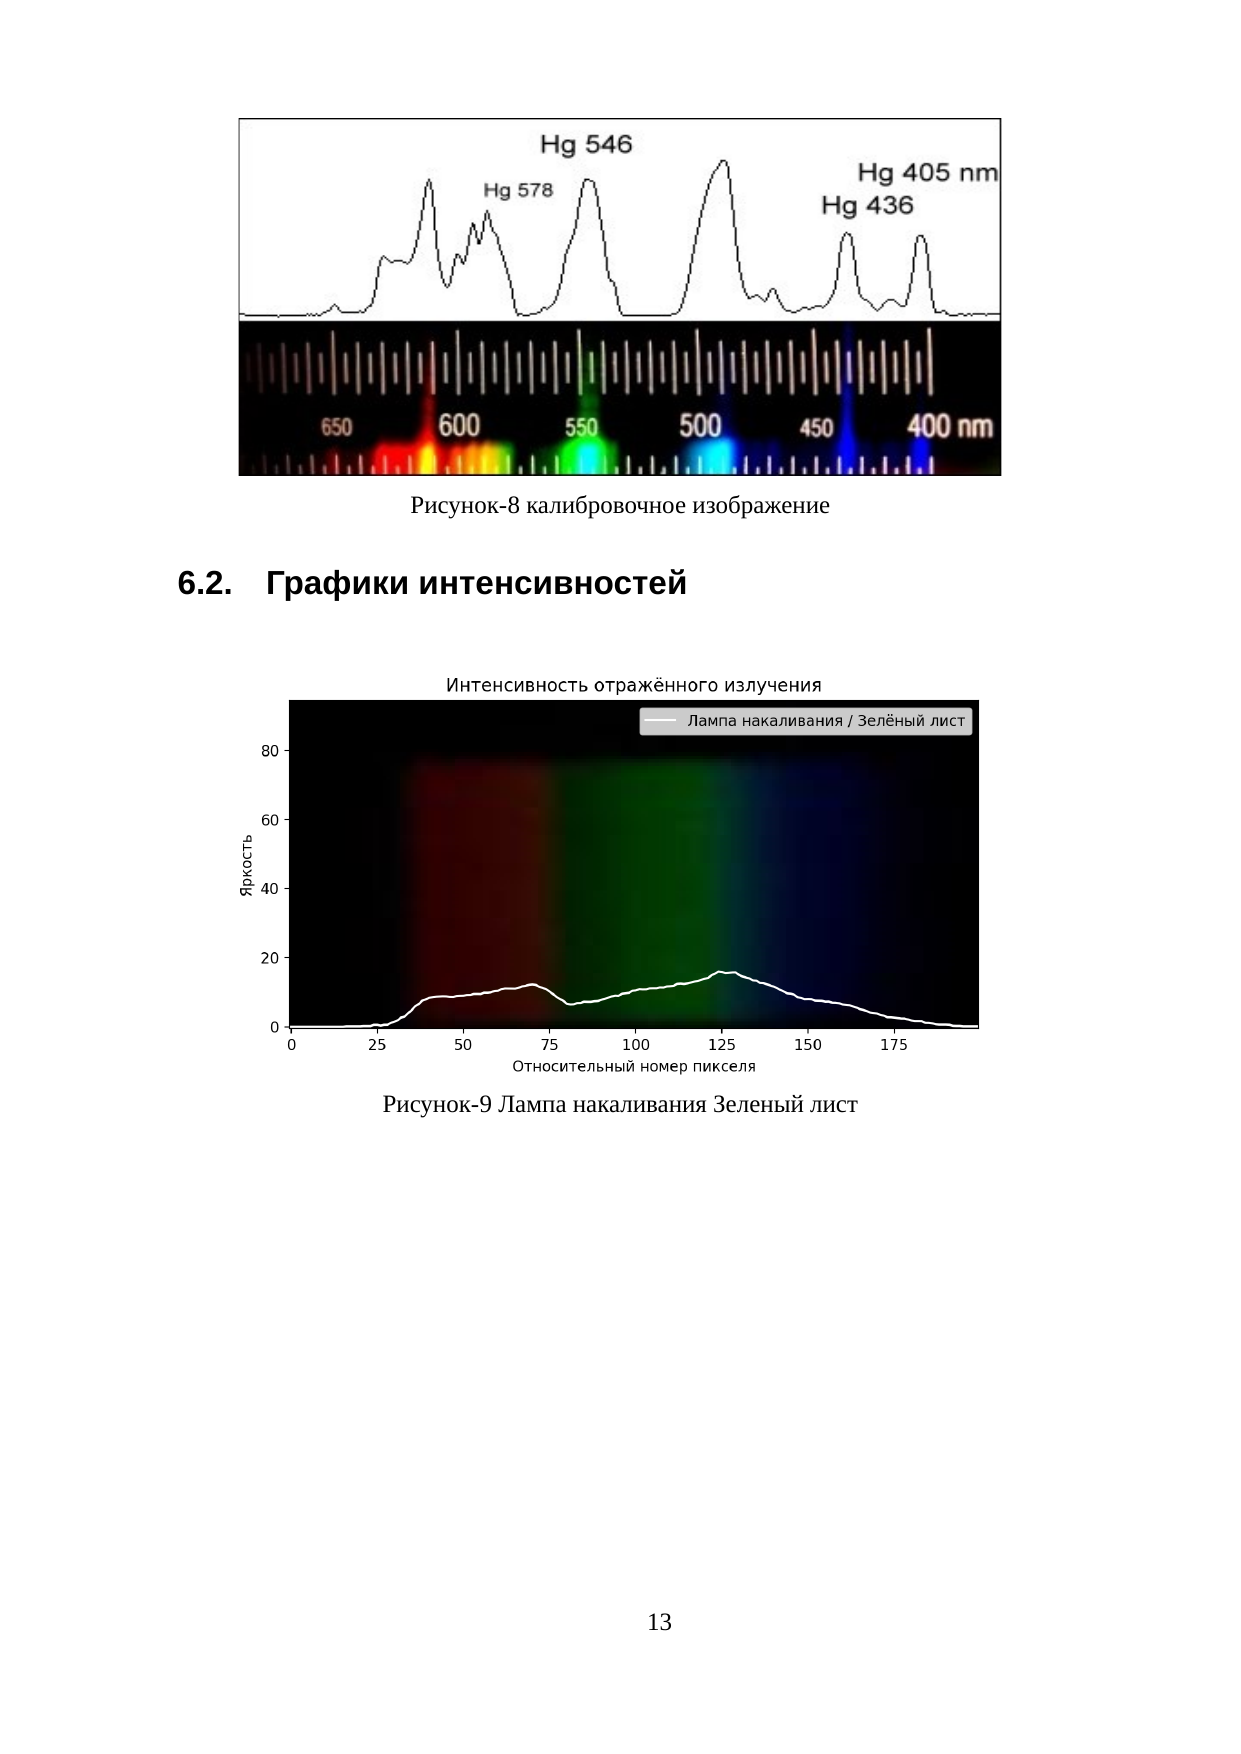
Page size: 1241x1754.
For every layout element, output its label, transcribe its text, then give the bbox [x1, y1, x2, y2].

subtitle Графики интенсивностей [118, 563, 1122, 601]
picture [238, 118, 1002, 476]
picture [89, 650, 1152, 1075]
text Рисунок-8 калибровочное изображение [118, 490, 1122, 519]
text Рисунок-9 Лампа накаливания Зеленый лист [118, 1075, 1122, 1118]
